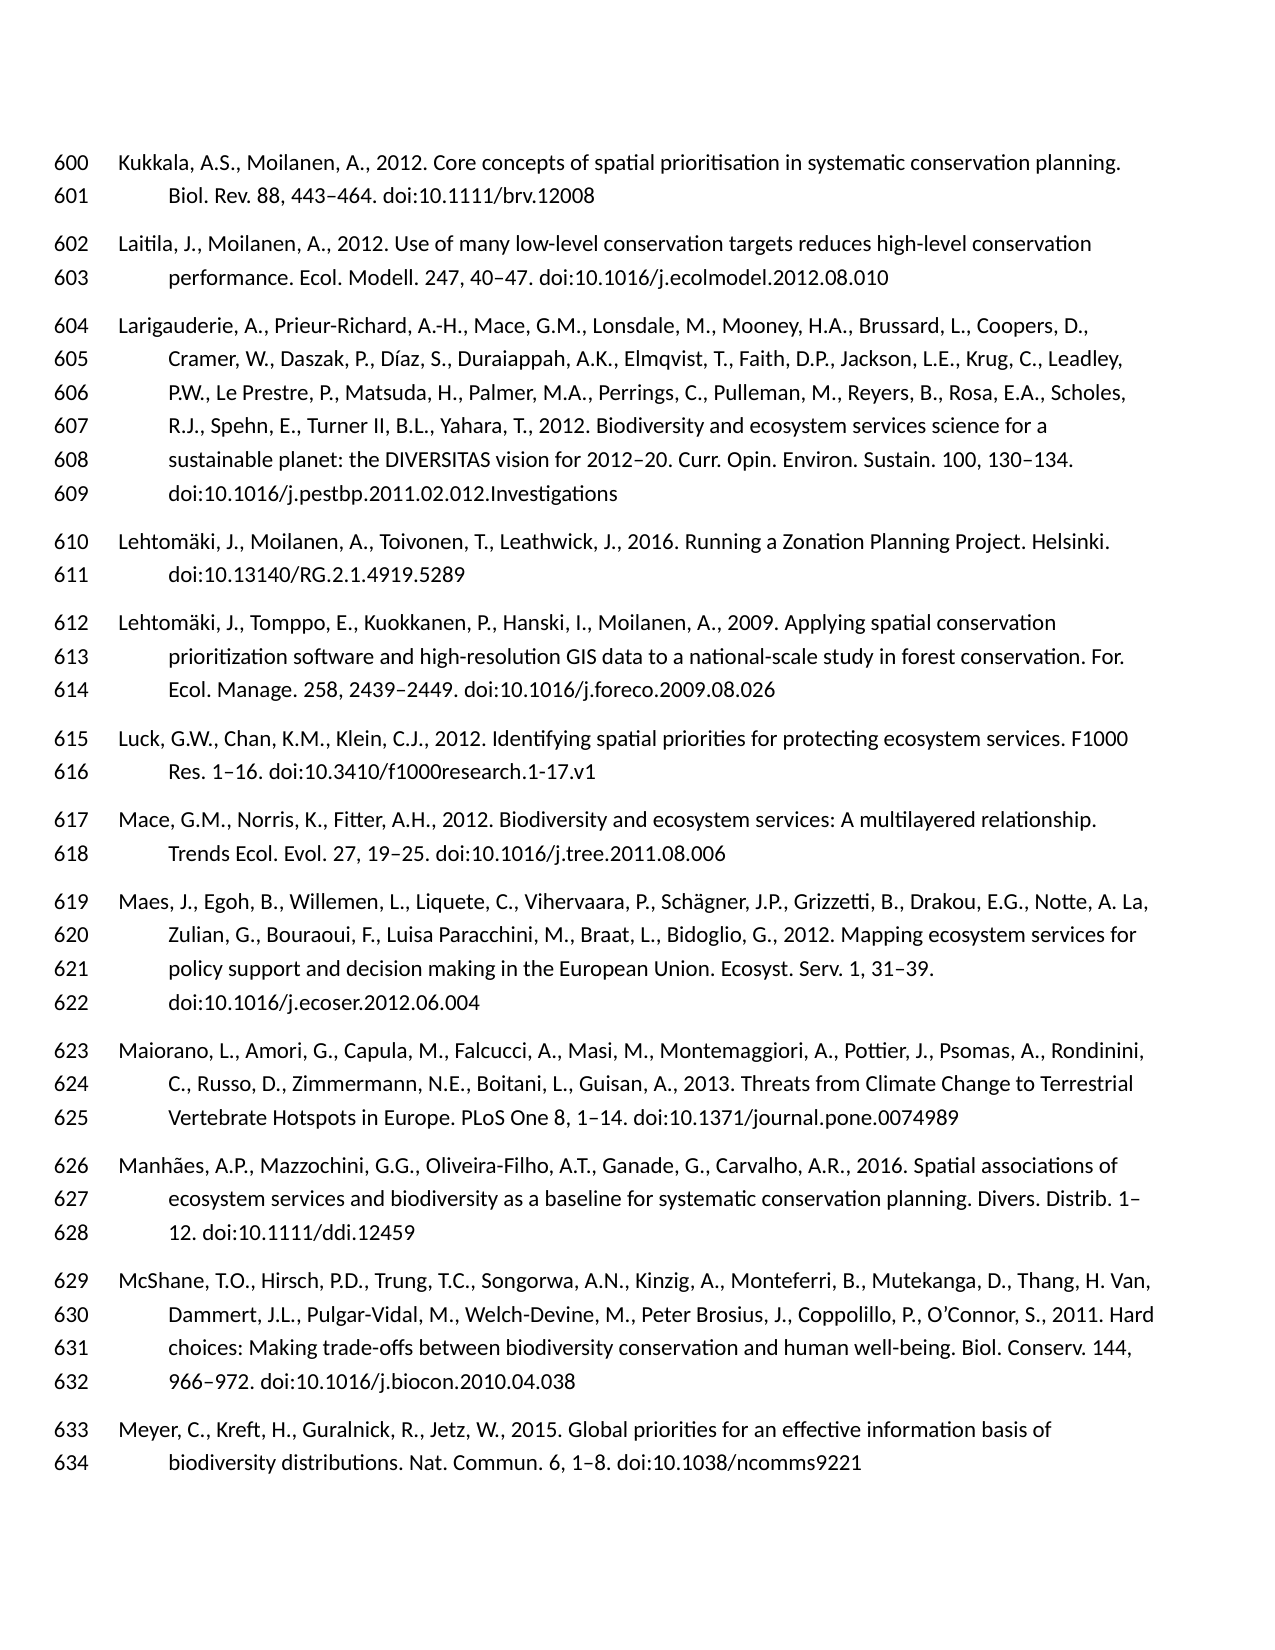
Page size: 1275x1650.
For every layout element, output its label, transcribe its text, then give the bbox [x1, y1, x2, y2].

text Mace, G.M., Norris, K., Fitter, A.H., 2012. Biodiversity and ecosystem services: A multilayered relationship. Trends Ecol. Evol. 27, 19–25. doi:10.1016/j.tree.2011.08.006 [118, 805, 1157, 867]
text Kukkala, A.S., Moilanen, A., 2012. Core concepts of spatial prioritisation in systematic conservation planning. Biol. Rev. 88, 443–464. doi:10.1111/brv.12008 [118, 148, 1157, 209]
text Lehtomäki, J., Moilanen, A., Toivonen, T., Leathwick, J., 2016. Running a Zonation Planning Project. Helsinki. doi:10.13140/RG.2.1.4919.5289 [118, 527, 1157, 588]
text Maes, J., Egoh, B., Willemen, L., Liquete, C., Vihervaara, P., Schägner, J.P., Grizzetti, B., Drakou, E.G., Notte, A. La, Zulian, G., Bouraoui, F., Luisa Paracchini, M., Braat, L., Bidoglio, G., 2012. Mapping ecosystem services for policy support and decision making in the European Union. Ecosyst. Serv. 1, 31–39. doi:10.1016/j.ecoser.2012.06.004 [118, 887, 1157, 1016]
text Luck, G.W., Chan, K.M., Klein, C.J., 2012. Identifying spatial priorities for protecting ecosystem services. F1000 Res. 1–16. doi:10.3410/f1000research.1-17.v1 [118, 724, 1157, 785]
text Meyer, C., Kreft, H., Guralnick, R., Jetz, W., 2015. Global priorities for an effective information basis of biodiversity distributions. Nat. Commun. 6, 1–8. doi:10.1038/ncomms9221 [118, 1415, 1157, 1476]
text Lehtomäki, J., Tomppo, E., Kuokkanen, P., Hanski, I., Moilanen, A., 2009. Applying spatial conservation prioritization software and high-resolution GIS data to a national-scale study in forest conservation. For. Ecol. Manage. 258, 2439–2449. doi:10.1016/j.foreco.2009.08.026 [118, 608, 1157, 703]
text McShane, T.O., Hirsch, P.D., Trung, T.C., Songorwa, A.N., Kinzig, A., Monteferri, B., Mutekanga, D., Thang, H. Van, Dammert, J.L., Pulgar-Vidal, M., Welch-Devine, M., Peter Brosius, J., Coppolillo, P., O’Connor, S., 2011. Hard choices: Making trade-offs between biodiversity conservation and human well-being. Biol. Conserv. 144, 966–972. doi:10.1016/j.biocon.2010.04.038 [118, 1266, 1157, 1395]
text Larigauderie, A., Prieur-Richard, A.-H., Mace, G.M., Lonsdale, M., Mooney, H.A., Brussard, L., Coopers, D., Cramer, W., Daszak, P., Díaz, S., Duraiappah, A.K., Elmqvist, T., Faith, D.P., Jackson, L.E., Krug, C., Leadley, P.W., Le Prestre, P., Matsuda, H., Palmer, M.A., Perrings, C., Pulleman, M., Reyers, B., Rosa, E.A., Scholes, R.J., Spehn, E., Turner II, B.L., Yahara, T., 2012. Biodiversity and ecosystem services science for a sustainable planet: the DIVERSITAS vision for 2012–20. Curr. Opin. Environ. Sustain. 100, 130–134. doi:10.1016/j.pestbp.2011.02.012.Investigations [118, 311, 1157, 507]
text Manhães, A.P., Mazzochini, G.G., Oliveira-Filho, A.T., Ganade, G., Carvalho, A.R., 2016. Spatial associations of ecosystem services and biodiversity as a baseline for systematic conservation planning. Divers. Distrib. 1–12. doi:10.1111/ddi.12459 [118, 1151, 1157, 1246]
text Laitila, J., Moilanen, A., 2012. Use of many low-level conservation targets reduces high-level conservation performance. Ecol. Modell. 247, 40–47. doi:10.1016/j.ecolmodel.2012.08.010 [118, 229, 1157, 291]
text Maiorano, L., Amori, G., Capula, M., Falcucci, A., Masi, M., Montemaggiori, A., Pottier, J., Psomas, A., Rondinini, C., Russo, D., Zimmermann, N.E., Boitani, L., Guisan, A., 2013. Threats from Climate Change to Terrestrial Vertebrate Hotspots in Europe. PLoS One 8, 1–14. doi:10.1371/journal.pone.0074989 [118, 1036, 1157, 1131]
